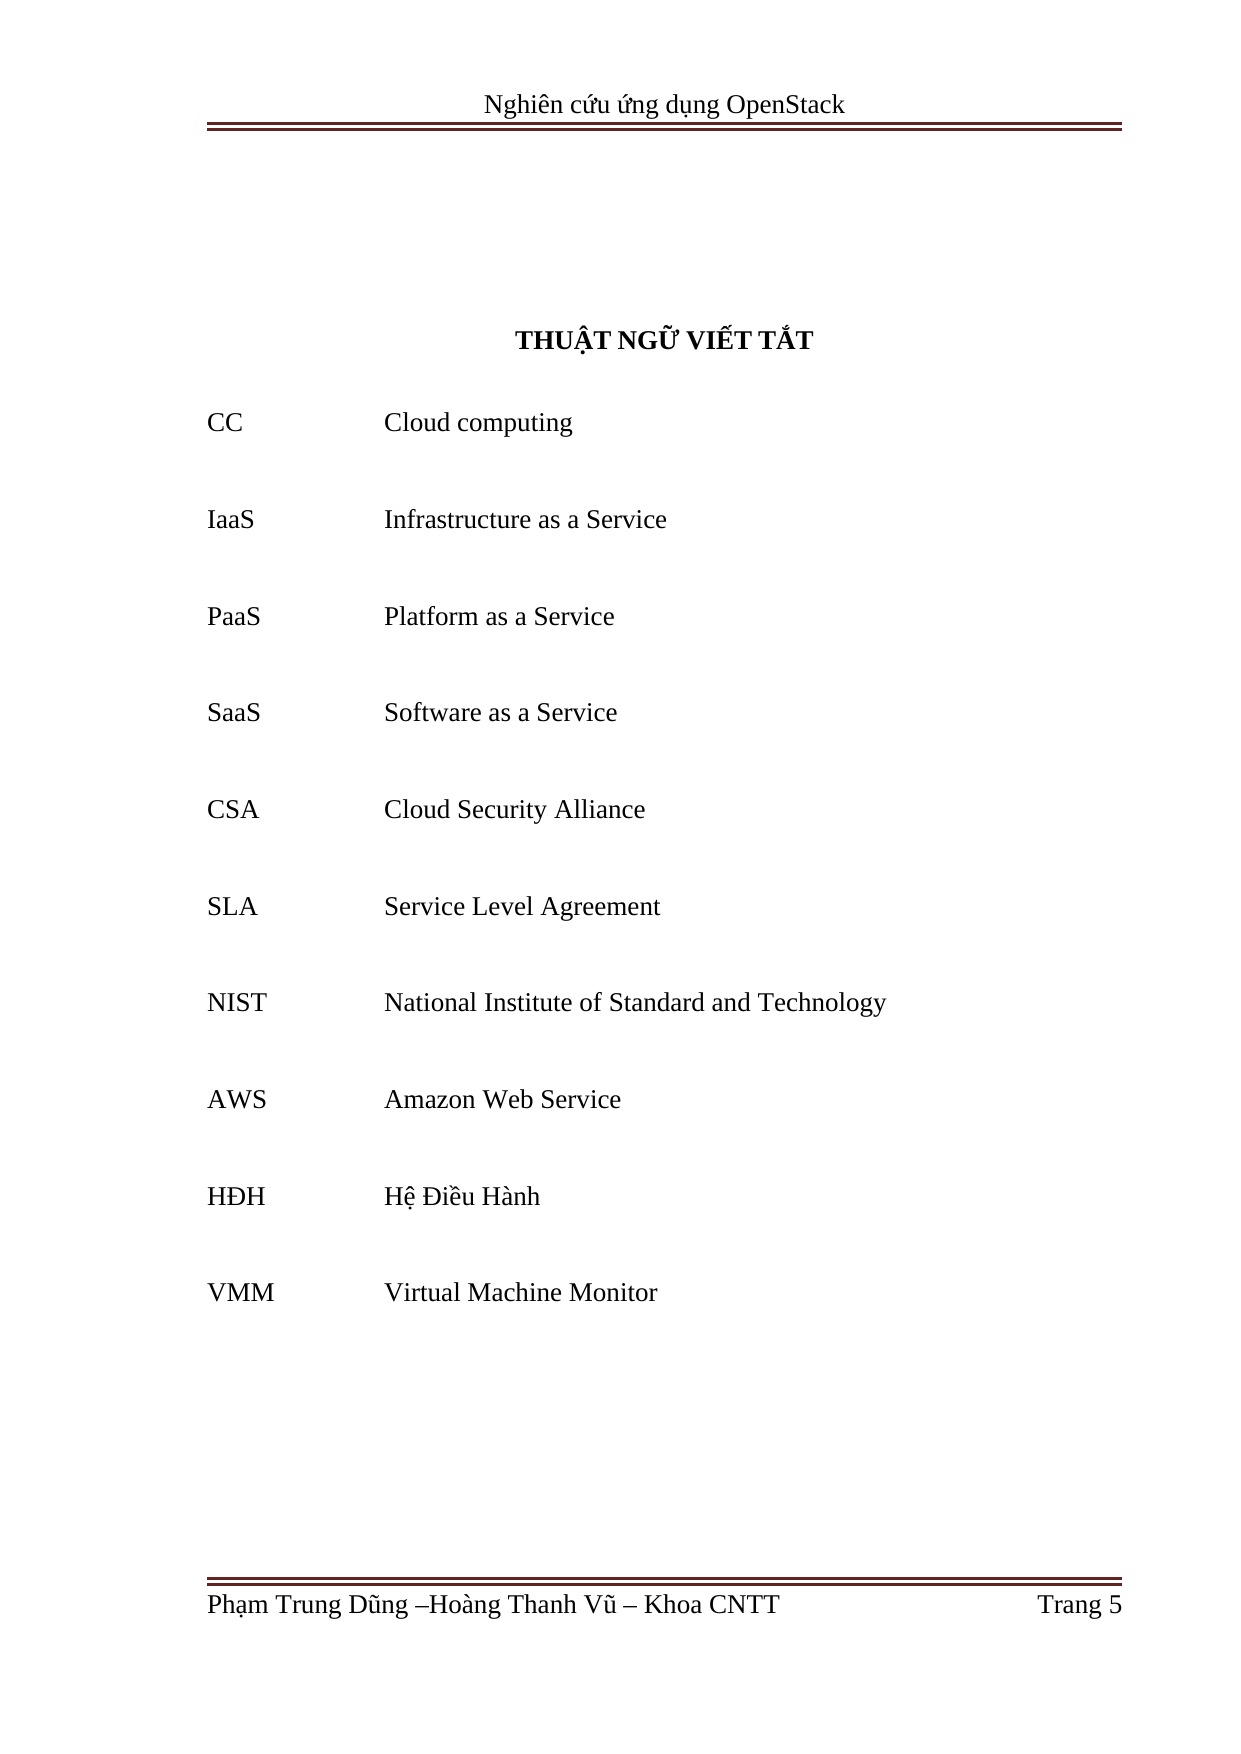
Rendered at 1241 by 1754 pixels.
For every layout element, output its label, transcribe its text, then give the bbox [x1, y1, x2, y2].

text VMM Virtual Machine Monitor [207, 1276, 1122, 1307]
text PaaS Platform as a Service [207, 600, 1122, 631]
text SLA Service Level Agreement [207, 890, 1122, 921]
text AWS Amazon Web Service [207, 1083, 1122, 1114]
text IaaS Infrastructure as a Service [207, 503, 1122, 534]
text CC Cloud computing [207, 406, 1122, 437]
text NIST National Institute of Standard and Technology [207, 986, 1122, 1017]
text CSA Cloud Security Alliance [207, 793, 1122, 824]
text SaaS Software as a Service [207, 696, 1122, 727]
subtitle THUẬT NGỮ VIẾT TẮT [207, 324, 1122, 355]
text HĐH Hệ Điều Hành [207, 1180, 1122, 1211]
